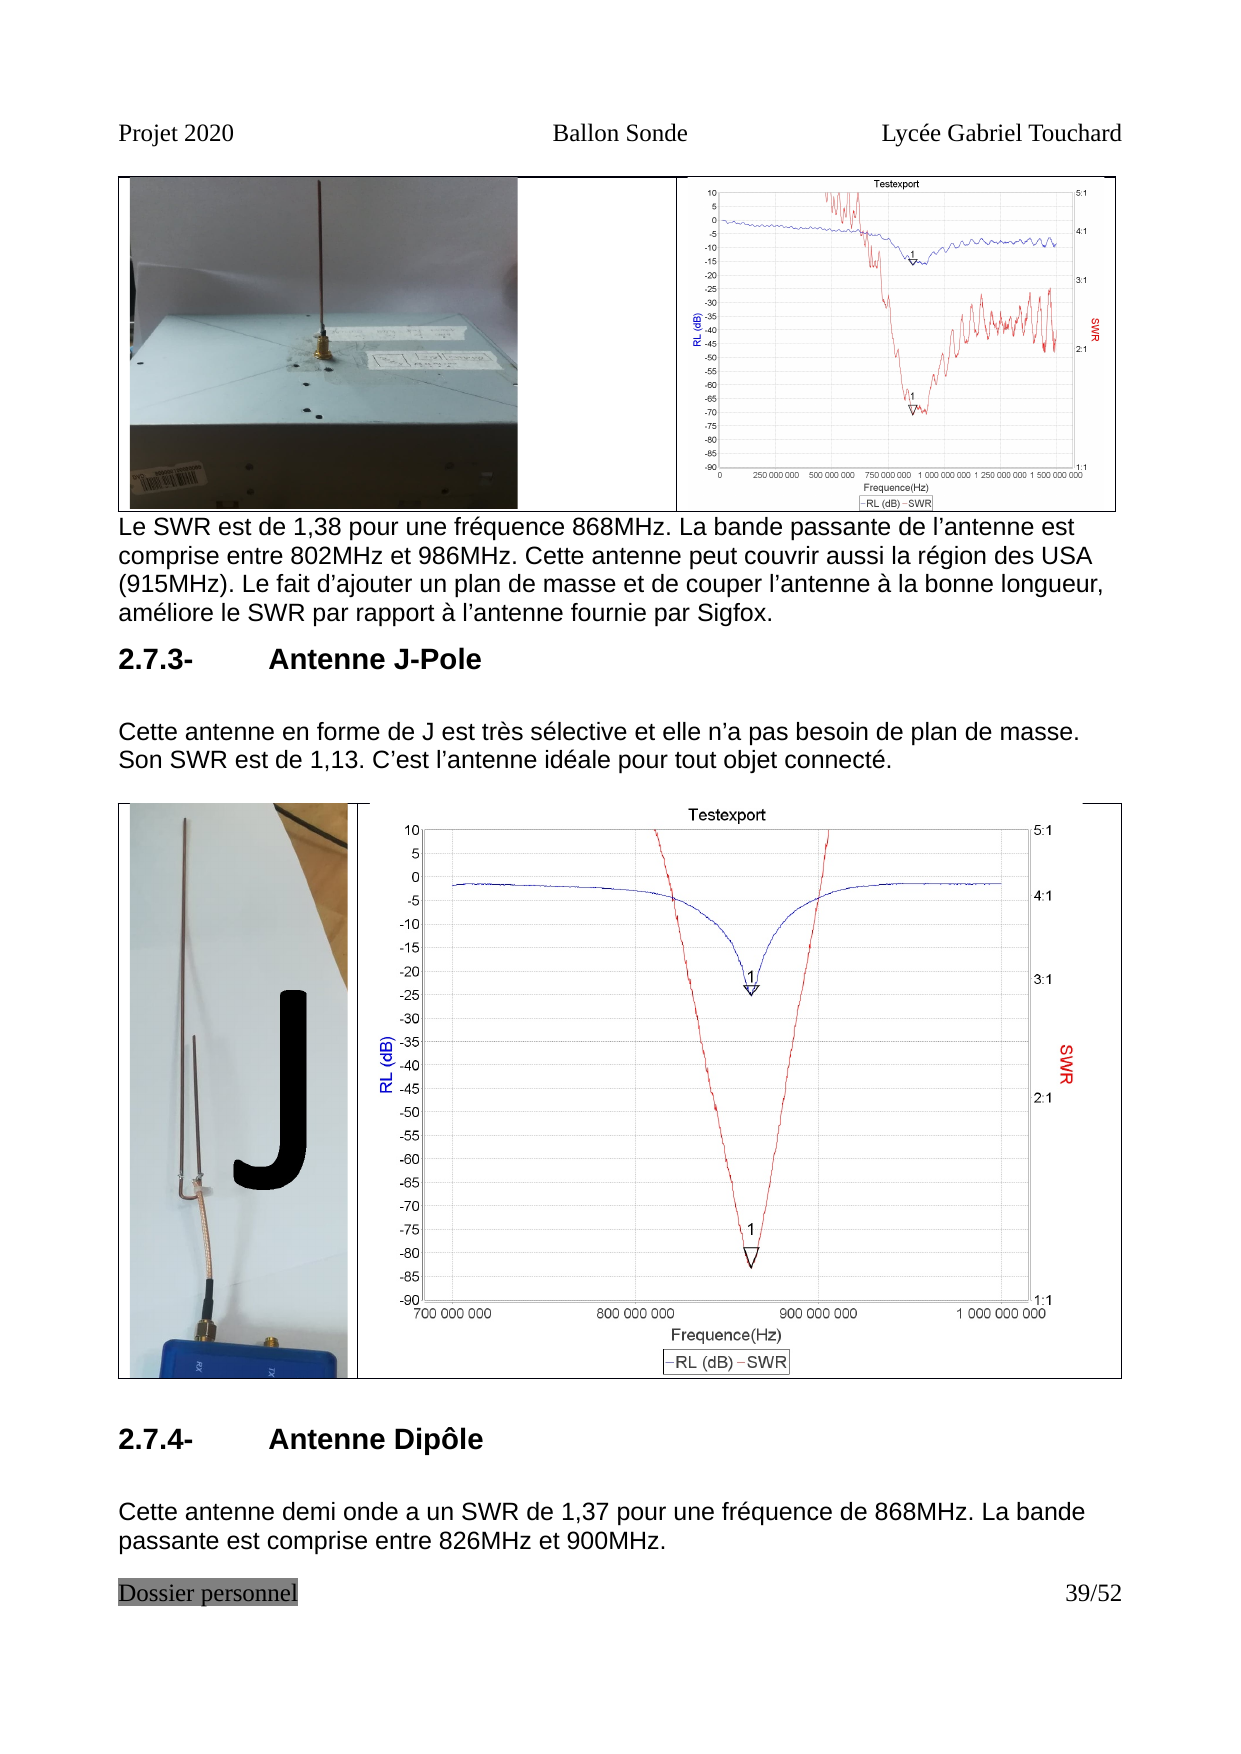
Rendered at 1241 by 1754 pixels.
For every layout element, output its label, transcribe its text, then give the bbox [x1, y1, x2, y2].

table_header [119, 178, 676, 511]
picture [369, 803, 1083, 1375]
table_header [677, 178, 687, 511]
table_header [348, 804, 357, 1378]
table_header [358, 804, 1121, 1378]
text Cette antenne en forme de J est très sélective et elle n’a pas besoin de plan de masse. Son SWR est de 1,13. C’est l’antenne idéale pour tout objet connecté. [118, 717, 1122, 774]
picture [687, 177, 1105, 511]
table_header [1105, 178, 1115, 511]
subtitle Antenne J-Pole [118, 642, 1122, 675]
text Le SWR est de 1,38 pour une fréquence 868MHz. La bande passante de l’antenne est comprise entre 802MHz et 986MHz. Cette antenne peut couvrir aussi la région des USA (915MHz). Le fait d’ajouter un plan de masse et de couper l’antenne à la bonne longueur, améliore le SWR par rapport à l’antenne fournie par Sigfox. [118, 512, 1122, 627]
text Cette antenne demi onde a un SWR de 1,37 pour une fréquence de 868MHz. La bande passante est comprise entre 826MHz et 900MHz. [118, 1497, 1122, 1555]
subtitle Antenne Dipôle [118, 1422, 1122, 1456]
table_header [119, 804, 129, 1378]
